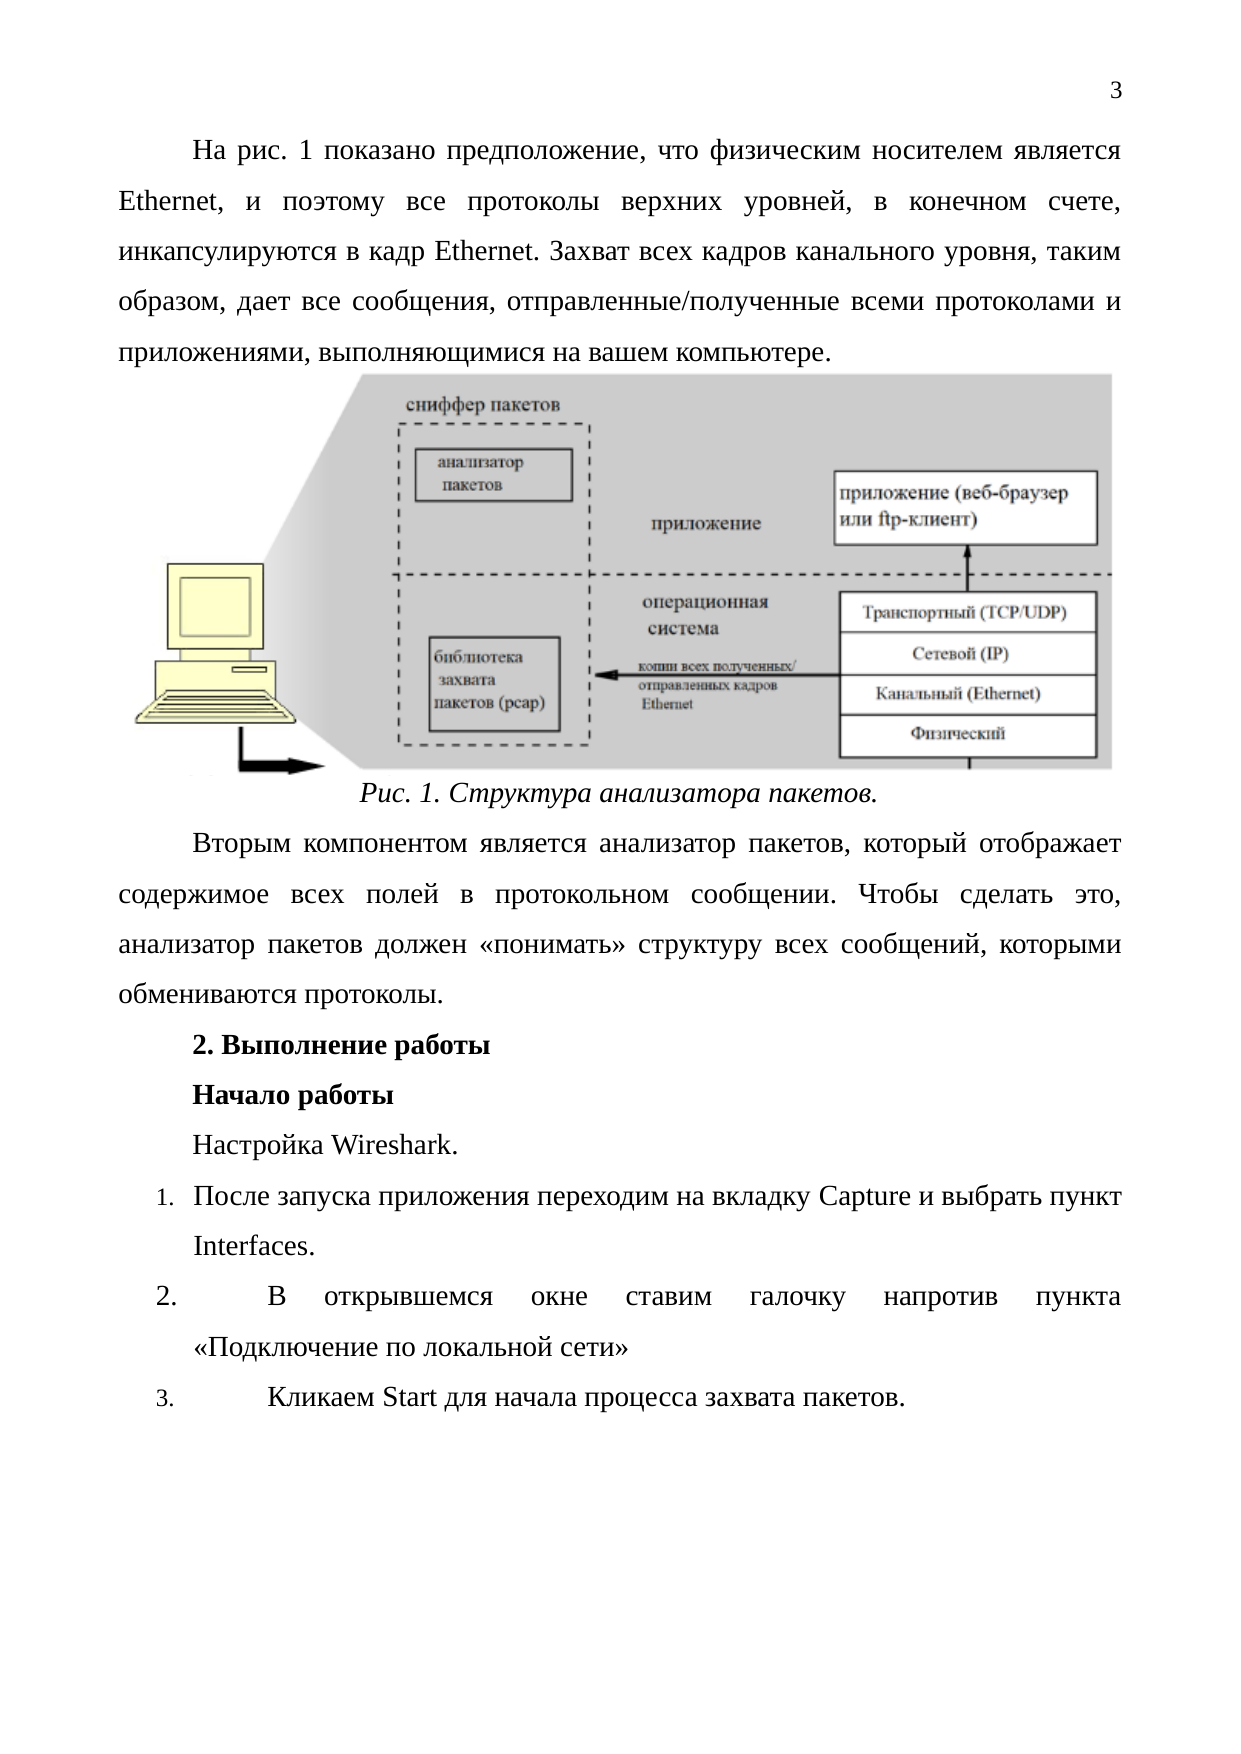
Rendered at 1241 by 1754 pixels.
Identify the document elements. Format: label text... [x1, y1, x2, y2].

text Настройка Wireshark. [118, 1127, 1122, 1161]
text Рис. 1. Структура анализатора пакетов. [118, 776, 1122, 809]
list В открывшемся окне ставим галочку напротив пункта «Подключение по локальной сети» [156, 1278, 1122, 1362]
text Начало работы [118, 1077, 1122, 1111]
text На рис. 1 показано предположение, что физическим носителем является Ethernet, и поэтому все протоколы верхних уровней, в конечном счете, инкапсулируются в кадр Ethernet. Захват всех кадров канального уровня, таким образом, дает все сообщения, отправленные/полученные всеми протоколами и приложениями, выполняющимися на вашем компьютере. [118, 132, 1122, 367]
text 2. Выполнение работы [118, 1027, 1122, 1060]
list После запуска приложения переходим на вкладку Capture и выбрать пункт Interfaces. [156, 1178, 1122, 1262]
list Кликаем Start для начала процесса захвата пакетов. [156, 1379, 1122, 1413]
text Вторым компонентом является анализатор пакетов, который отображает содержимое всех полей в протокольном сообщении. Чтобы сделать это, анализатор пакетов должен «понимать» структуру всех сообщений, которыми обмениваются протоколы. [118, 826, 1122, 1010]
